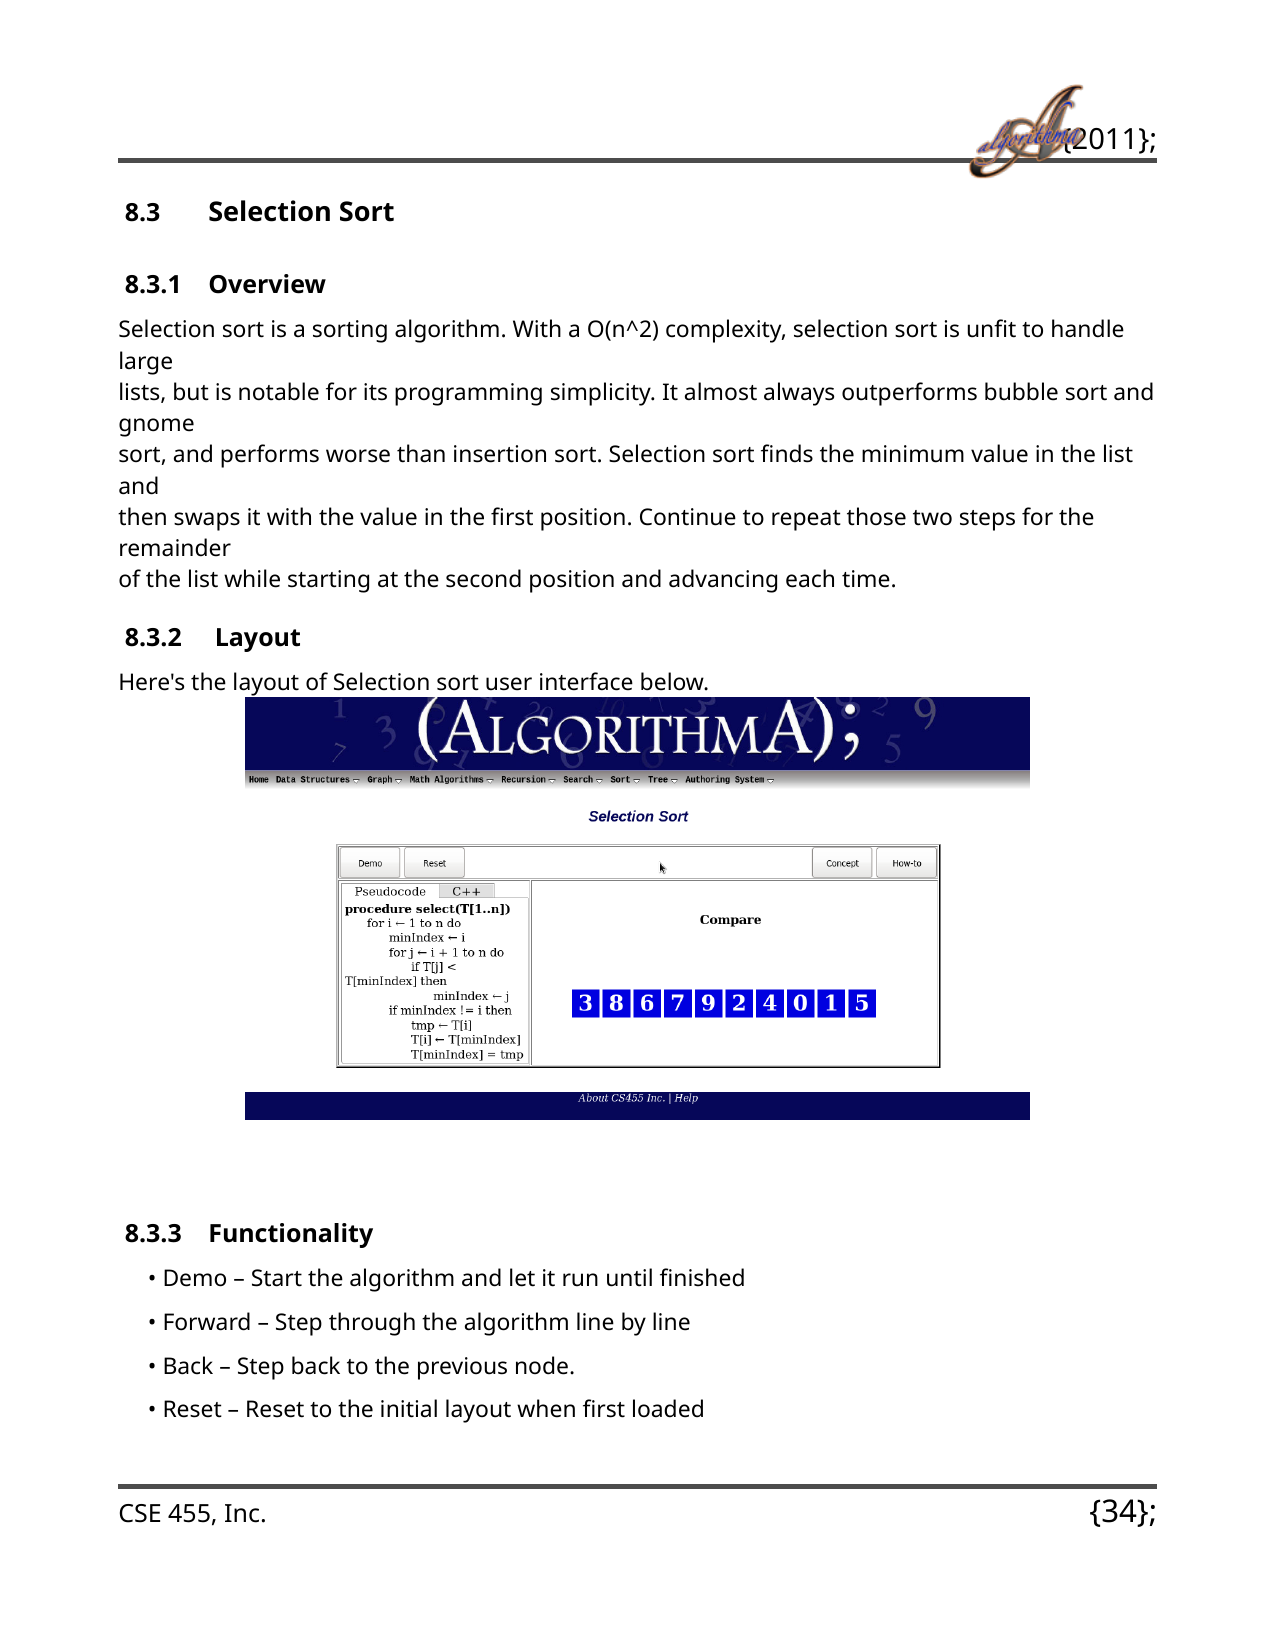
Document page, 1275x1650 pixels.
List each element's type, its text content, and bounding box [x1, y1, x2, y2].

text • Back – Step back to the previous node. [148, 1349, 1157, 1381]
picture [245, 697, 1030, 1120]
text of the list while starting at the second position and advancing each time. [118, 563, 1157, 595]
text sort, and performs worse than insertion sort. Selection sort finds the minimum value in the list and [118, 438, 1157, 501]
text then swaps it with the value in the first position. Continue to repeat those two steps for the remainder [118, 501, 1157, 563]
text Here's the layout of Selection sort user interface below. [118, 666, 1157, 697]
subtitle Functionality [118, 1216, 1157, 1249]
subtitle Overview [118, 267, 1157, 301]
text lists, but is notable for its programming simplicity. It almost always outperforms bubble sort and gnome [118, 376, 1157, 438]
text Selection sort is a sorting algorithm. With a O(n^2) complexity, selection sort is unfit to handle large [118, 313, 1157, 376]
picture [966, 83, 1087, 180]
text • Reset – Reset to the initial layout when first loaded [148, 1393, 1157, 1424]
subtitle Selection Sort [118, 192, 1157, 229]
text • Demo – Start the algorithm and let it run until finished [148, 1262, 1157, 1293]
text • Forward – Step through the algorithm line by line [148, 1306, 1157, 1337]
subtitle Layout [118, 620, 1157, 654]
